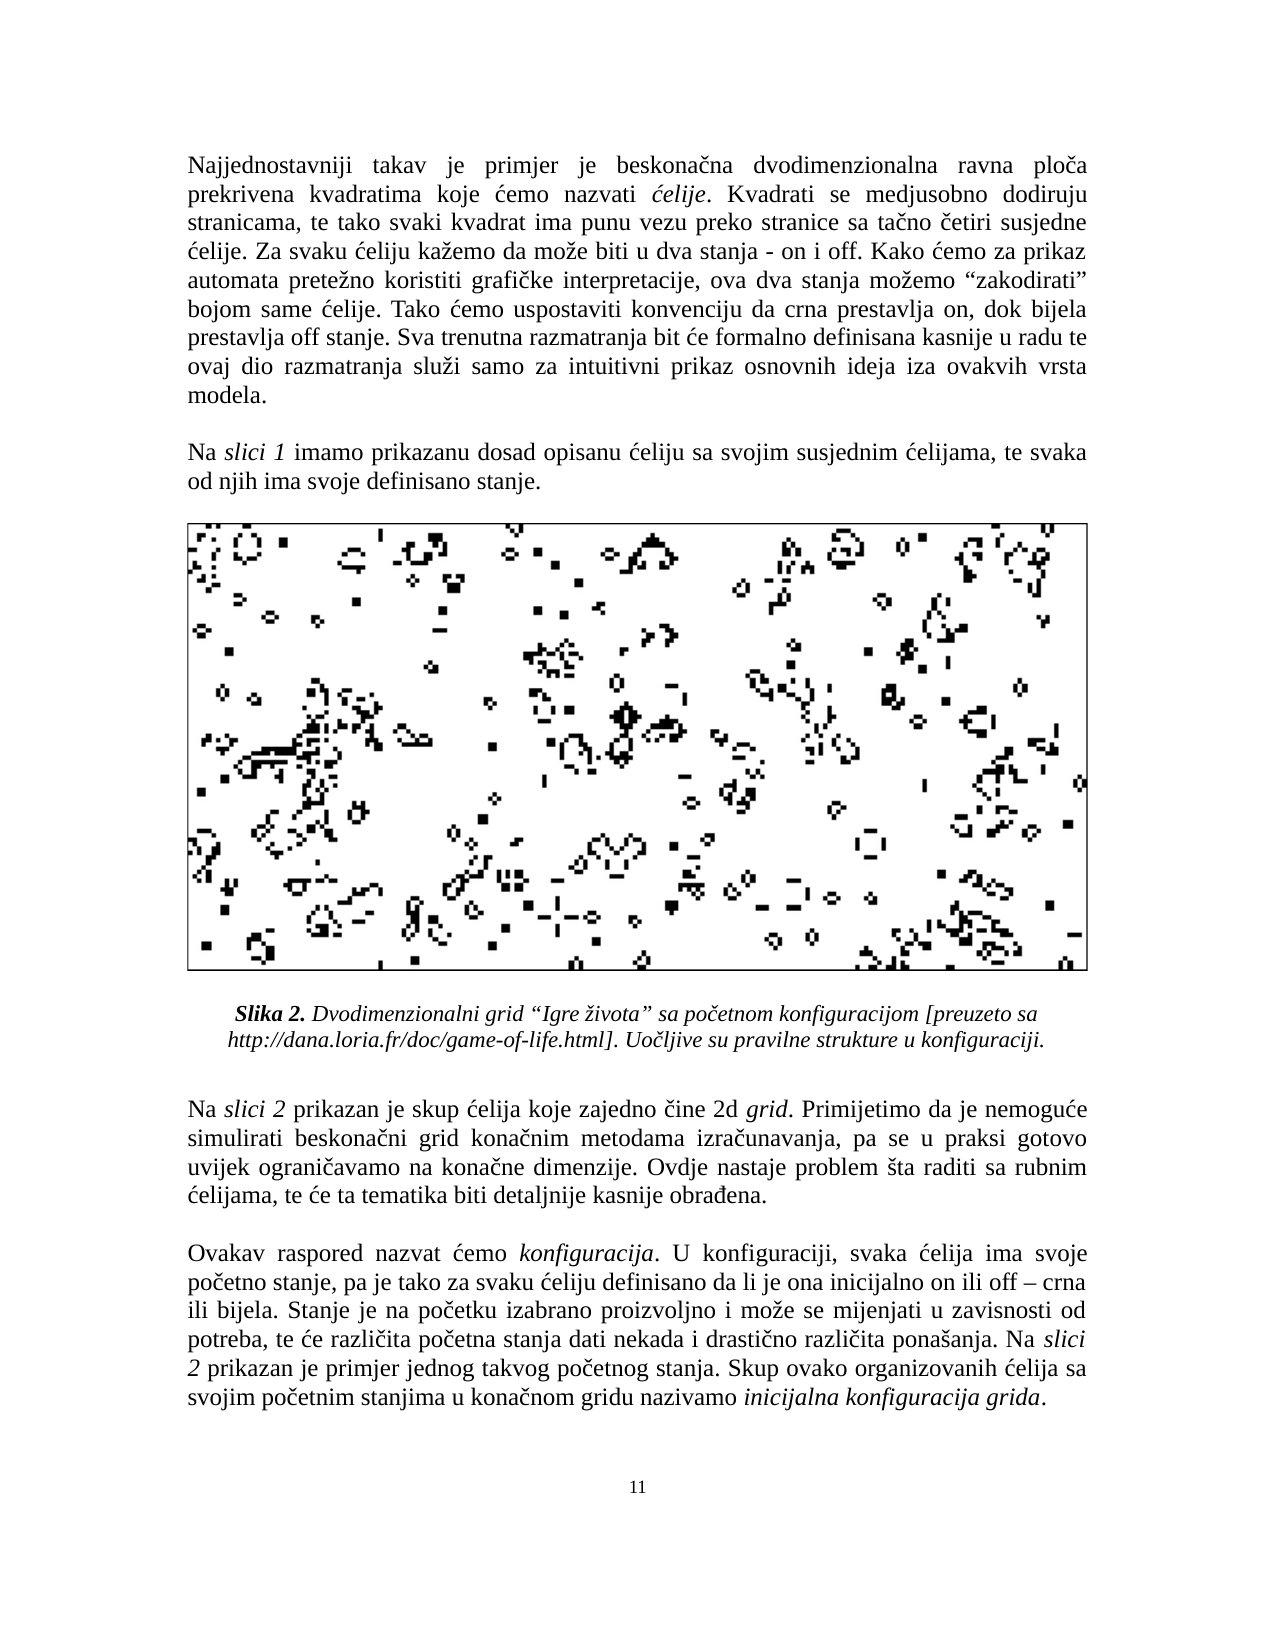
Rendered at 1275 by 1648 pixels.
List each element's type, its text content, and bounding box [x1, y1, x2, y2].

picture [187, 523, 1088, 971]
text Na slici 1 imamo prikazanu dosad opisanu ćeliju sa svojim susjednim ćelijama, te svaka od njih ima svoje definisano stanje. [187, 437, 1088, 495]
text Slika 2. Dvodimenzionalni grid “Igre života” sa početnom konfiguracijom [preuzeto sa http://dana.loria.fr/doc/game-of-life.html]. Uočljive su pravilne strukture u konfiguraciji. [178, 1000, 1097, 1052]
text Najjednostavniji takav je primjer je beskonačna dvodimenzionalna ravna ploča prekrivena kvadratima koje ćemo nazvati ćelije. Kvadrati se medjusobno dodiruju stranicama, te tako svaki kvadrat ima punu vezu preko stranice sa tačno četiri susjedne ćelije. Za svaku ćeliju kažemo da može biti u dva stanja - on i off. Kako ćemo za prikaz automata pretežno koristiti grafičke interpretacije, ova dva stanja možemo “zakodirati” bojom same ćelije. Tako ćemo uspostaviti konvenciju da crna prestavlja on, dok bijela prestavlja off stanje. Sva trenutna razmatranja bit će formalno definisana kasnije u radu te ovaj dio razmatranja služi samo za intuitivni prikaz osnovnih ideja iza ovakvih vrsta modela. [187, 150, 1088, 409]
text Ovakav raspored nazvat ćemo konfiguracija. U konfiguraciji, svaka ćelija ima svoje početno stanje, pa je tako za svaku ćeliju definisano da li je ona inicijalno on ili off – crna ili bijela. Stanje je na početku izabrano proizvoljno i može se mijenjati u zavisnosti od potreba, te će različita početna stanja dati nekada i drastično različita ponašanja. Na slici 2 prikazan je primjer jednog takvog početnog stanja. Skup ovako organizovanih ćelija sa svojim početnim stanjima u konačnom gridu nazivamo inicijalna konfiguracija grida. [187, 1238, 1088, 1411]
text Na slici 2 prikazan je skup ćelija koje zajedno čine 2d grid. Primijetimo da je nemoguće simulirati beskonačni grid konačnim metodama izračunavanja, pa se u praksi gotovo uvijek ograničavamo na konačne dimenzije. Ovdje nastaje problem šta raditi sa rubnim ćelijama, te će ta tematika biti detaljnije kasnije obrađena. [187, 1094, 1088, 1209]
